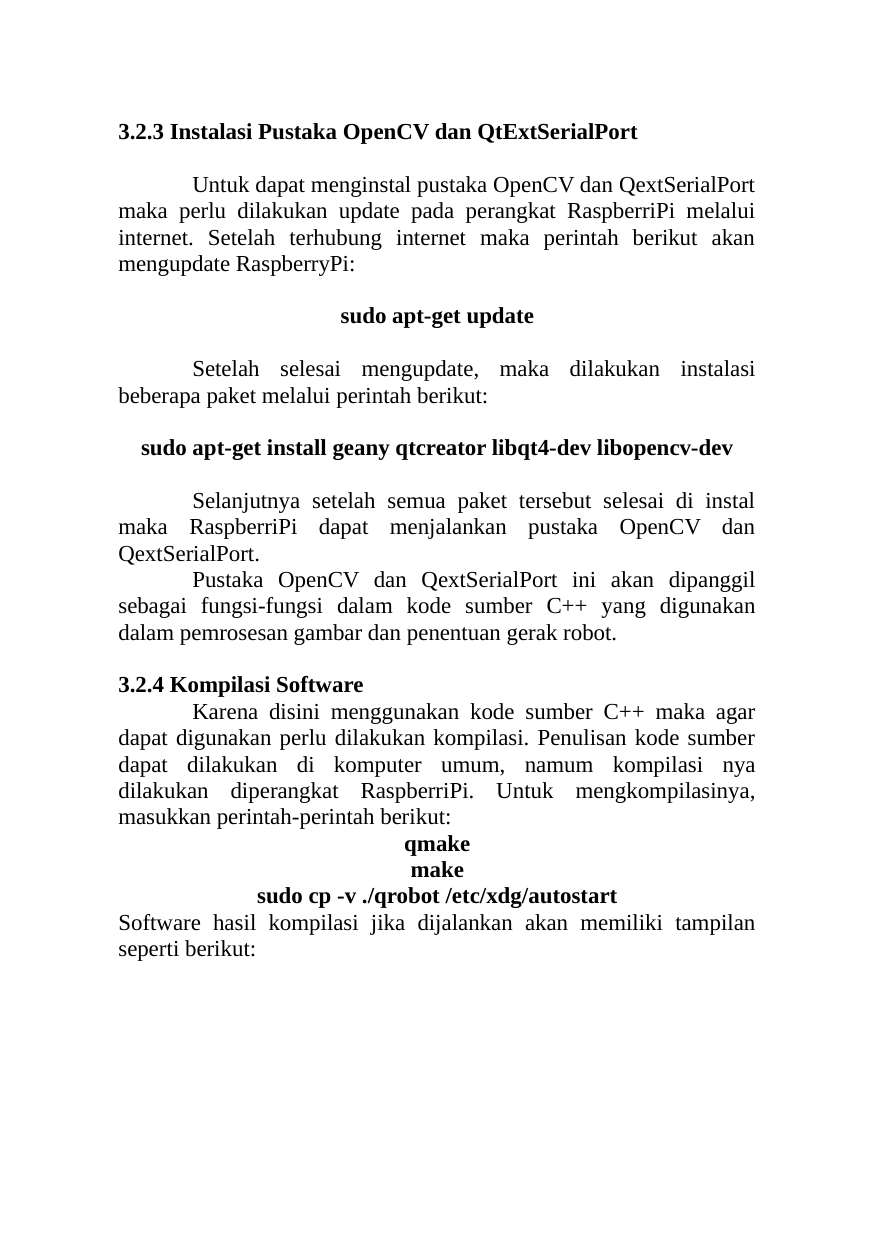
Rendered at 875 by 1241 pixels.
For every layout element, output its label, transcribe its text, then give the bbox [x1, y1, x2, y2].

text make [118, 856, 756, 882]
text Software hasil kompilasi jika dijalankan akan memiliki tampilan seperti berikut: [118, 909, 756, 961]
text sudo apt-get install geany qtcreator libqt4-dev libopencv-dev [118, 434, 756, 461]
text sudo apt-get update [118, 303, 756, 329]
text qmake [118, 830, 756, 856]
text sudo cp -v ./qrobot /etc/xdg/autostart [118, 882, 756, 909]
text Untuk dapat menginstal pustaka OpenCV dan QextSerialPort maka perlu dilakukan update pada perangkat RaspberriPi melalui internet. Setelah terhubung internet maka perintah berikut akan mengupdate RaspberryPi: [118, 171, 756, 276]
text Setelah selesai mengupdate, maka dilakukan instalasi beberapa paket melalui perintah berikut: [118, 355, 756, 408]
text Karena disini menggunakan kode sumber C++ maka agar dapat digunakan perlu dilakukan kompilasi. Penulisan kode sumber dapat dilakukan di komputer umum, namum kompilasi nya dilakukan diperangkat RaspberriPi. Untuk mengkompilasinya, masukkan perintah-perintah berikut: [118, 698, 756, 830]
text 3.2.4 Kompilasi Software [118, 672, 756, 698]
text Pustaka OpenCV dan QextSerialPort ini akan dipanggil sebagai fungsi-fungsi dalam kode sumber C++ yang digunakan dalam pemrosesan gambar dan penentuan gerak robot. [118, 566, 756, 645]
text Selanjutnya setelah semua paket tersebut selesai di instal maka RaspberriPi dapat menjalankan pustaka OpenCV dan QextSerialPort. [118, 487, 756, 566]
text 3.2.3 Instalasi Pustaka OpenCV dan QtExtSerialPort [118, 118, 756, 144]
